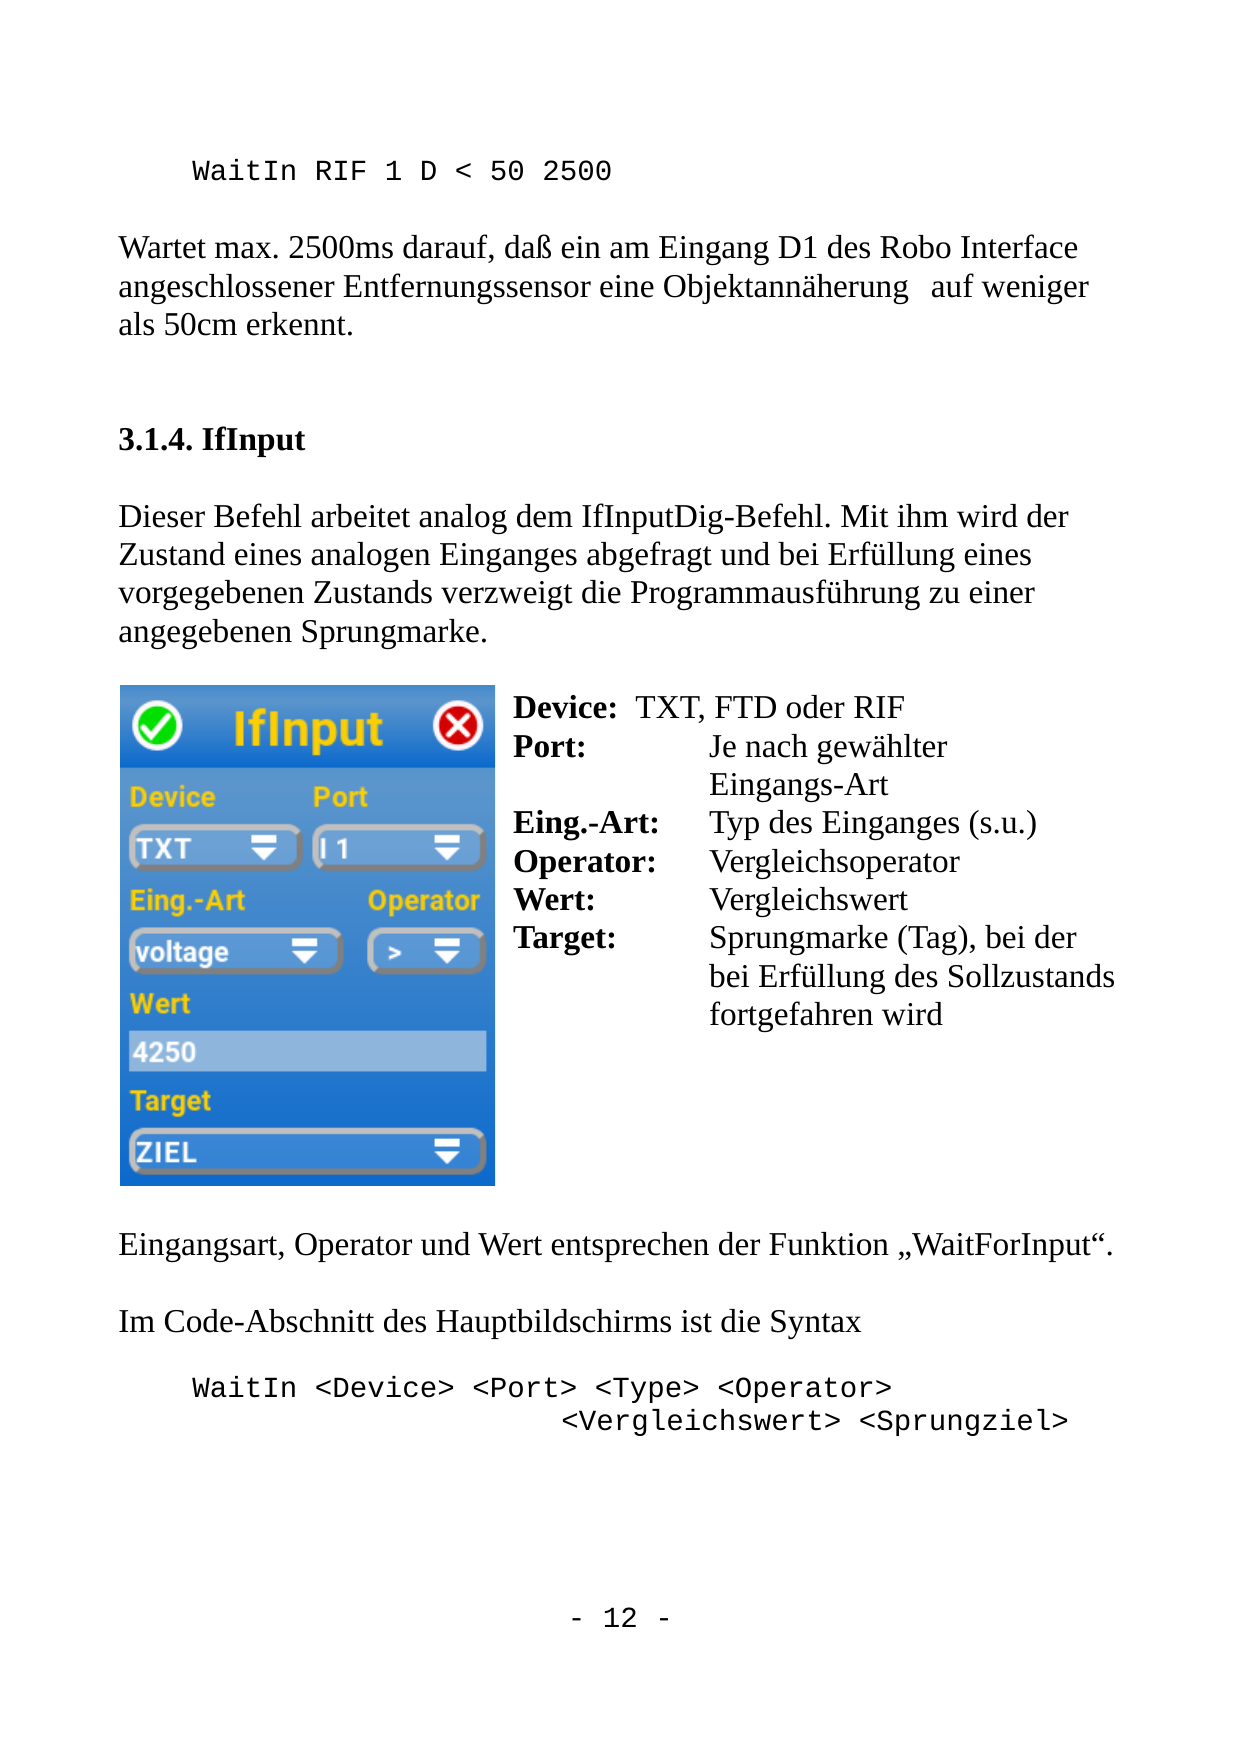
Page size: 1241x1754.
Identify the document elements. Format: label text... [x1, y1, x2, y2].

text Eing.-Art: Typ des Einganges (s.u.) [496, 803, 1122, 841]
text WaitIn RIF 1 D < 50 2500 [118, 156, 1122, 189]
text Im Code-Abschnitt des Hauptbildschirms ist die Syntax [118, 1301, 1122, 1339]
text fortgefahren wird [496, 994, 1122, 1033]
text Target: Sprungmarke (Tag), bei der bei Erfüllung des Sollzustands [496, 918, 1122, 994]
text Dieser Befehl arbeitet analog dem IfInputDig-Befehl. Mit ihm wird der Zustand eines analogen Einganges abgefragt und bei Erfüllung eines vorgegebenen Zustands verzweigt die Programmausführung zu einer angegebenen Sprungmarke. [118, 496, 1122, 649]
text Wert: Vergleichswert [496, 879, 1122, 918]
text Port: Je nach gewählter Eingangs-Art [496, 726, 1122, 803]
text Operator: Vergleichsoperator [496, 841, 1122, 879]
text Eingangsart, Operator und Wert entsprechen der Funktion „WaitForInput“. [118, 1224, 1122, 1263]
picture [120, 685, 496, 1186]
text Device: TXT, FTD oder RIF [496, 688, 1122, 726]
text WaitIn <Device> <Port> <Type> <Operator> <Vergleichswert> <Sprungziel> [118, 1373, 1122, 1439]
text 3.1.4. IfInput [118, 419, 1122, 458]
text Wartet max. 2500ms darauf, daß ein am Eingang D1 des Robo Interface angeschlossener Entfernungssensor eine Objektannäherung auf weniger als 50cm erkennt. [118, 228, 1122, 343]
